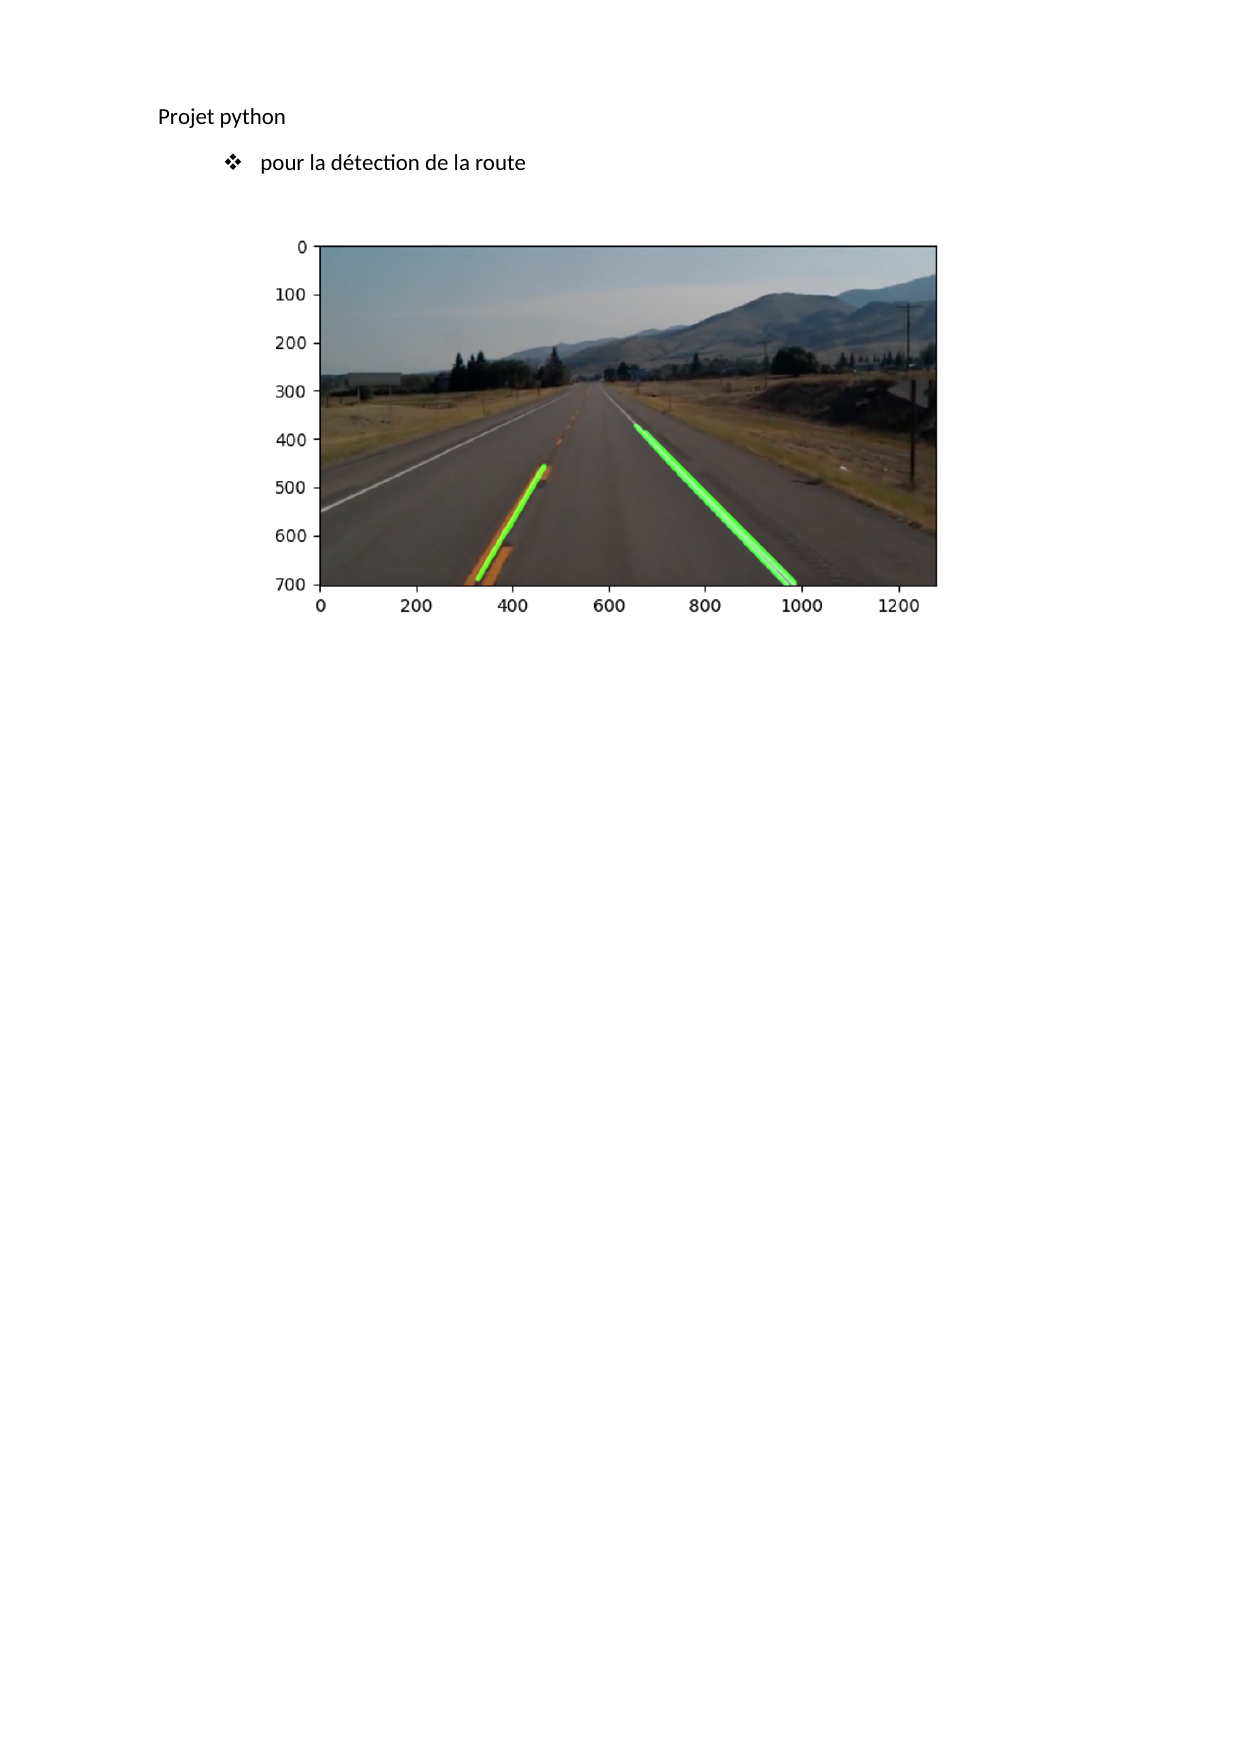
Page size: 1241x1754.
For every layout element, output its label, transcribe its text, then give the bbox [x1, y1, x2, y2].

list pour la détection de la route [223, 148, 1093, 176]
